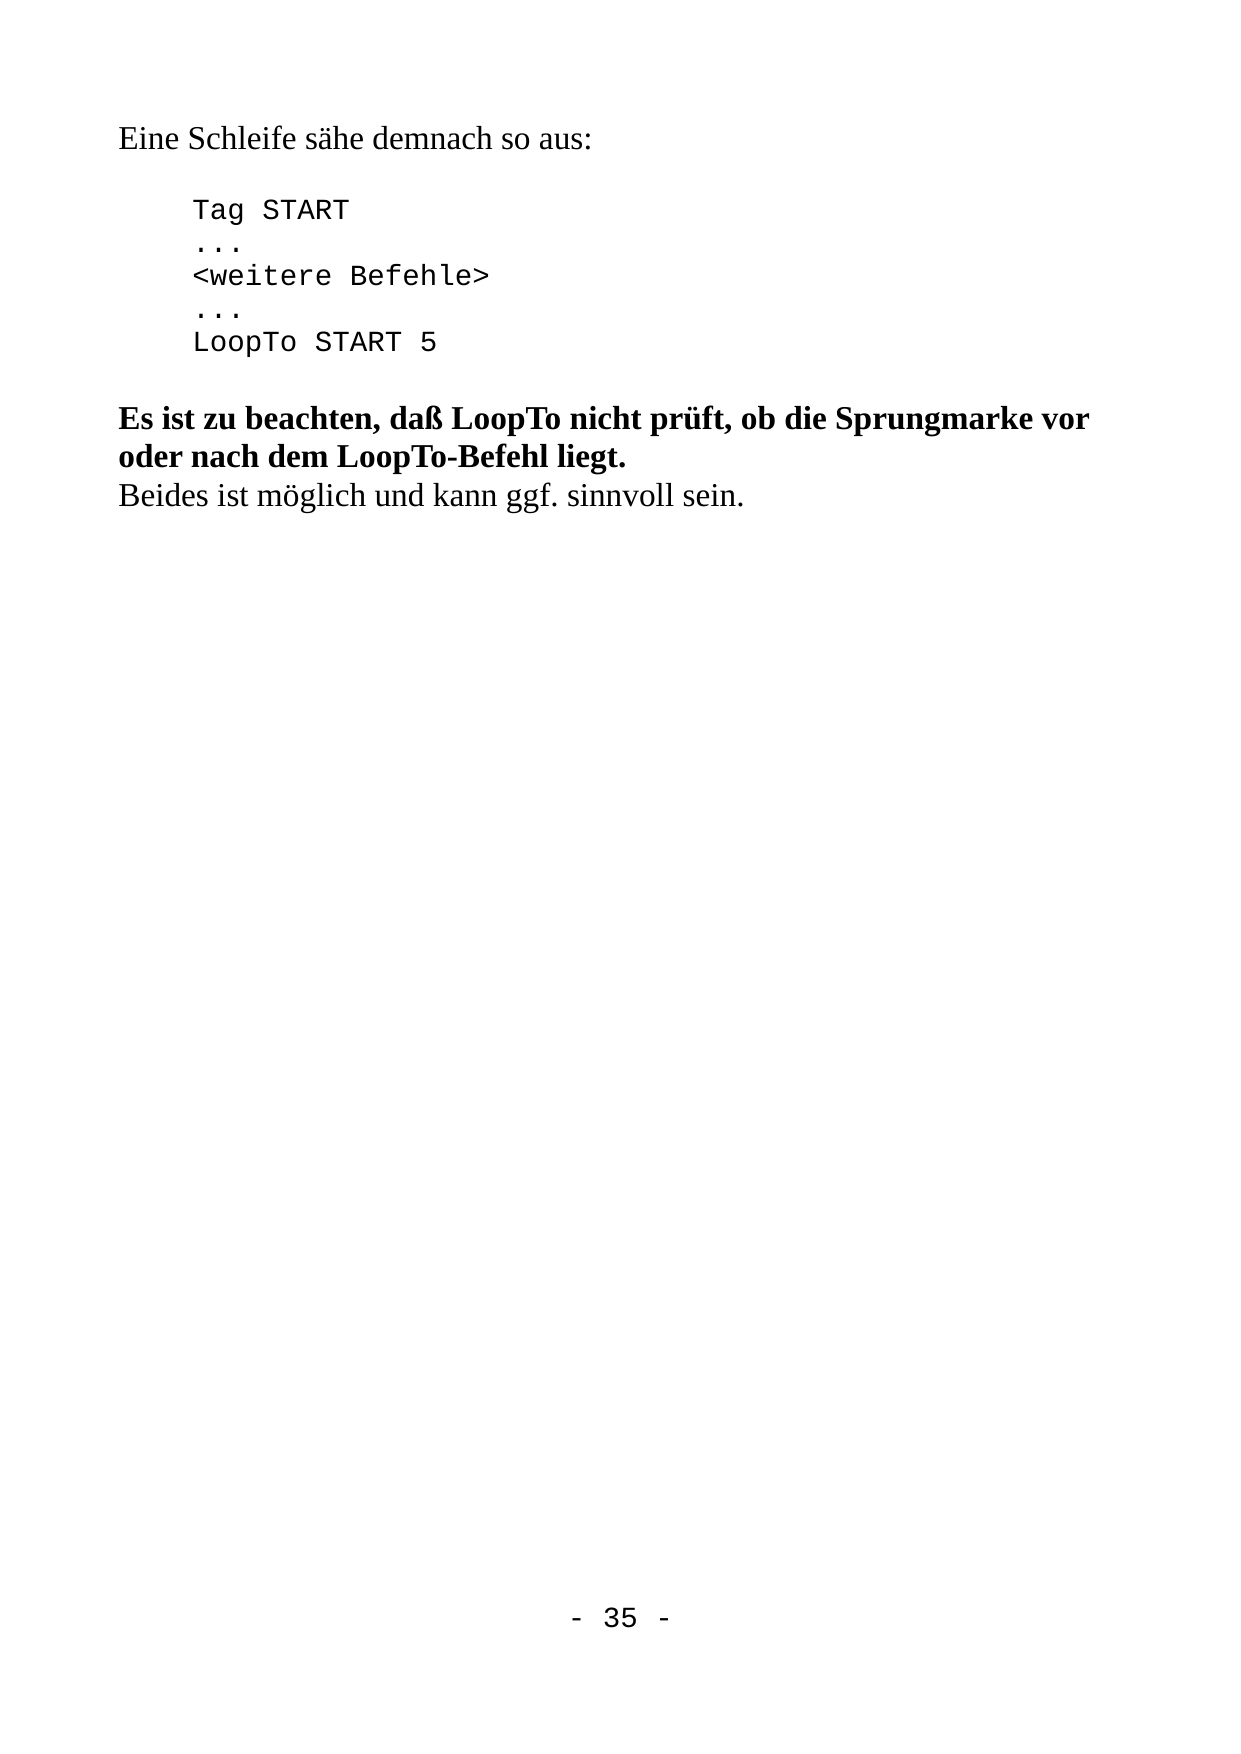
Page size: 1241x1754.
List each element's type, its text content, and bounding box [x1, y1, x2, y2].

text ... [118, 294, 1122, 327]
text Eine Schleife sähe demnach so aus: [118, 118, 1122, 156]
text <weitere Befehle> [118, 261, 1122, 294]
text ... [118, 228, 1122, 261]
text Beides ist möglich und kann ggf. sinnvoll sein. [118, 475, 1122, 513]
text LoopTo START 5 [118, 327, 1122, 360]
text Es ist zu beachten, daß LoopTo nicht prüft, ob die Sprungmarke vor oder nach dem LoopTo-Befehl liegt. [118, 398, 1122, 475]
text Tag START [118, 195, 1122, 228]
